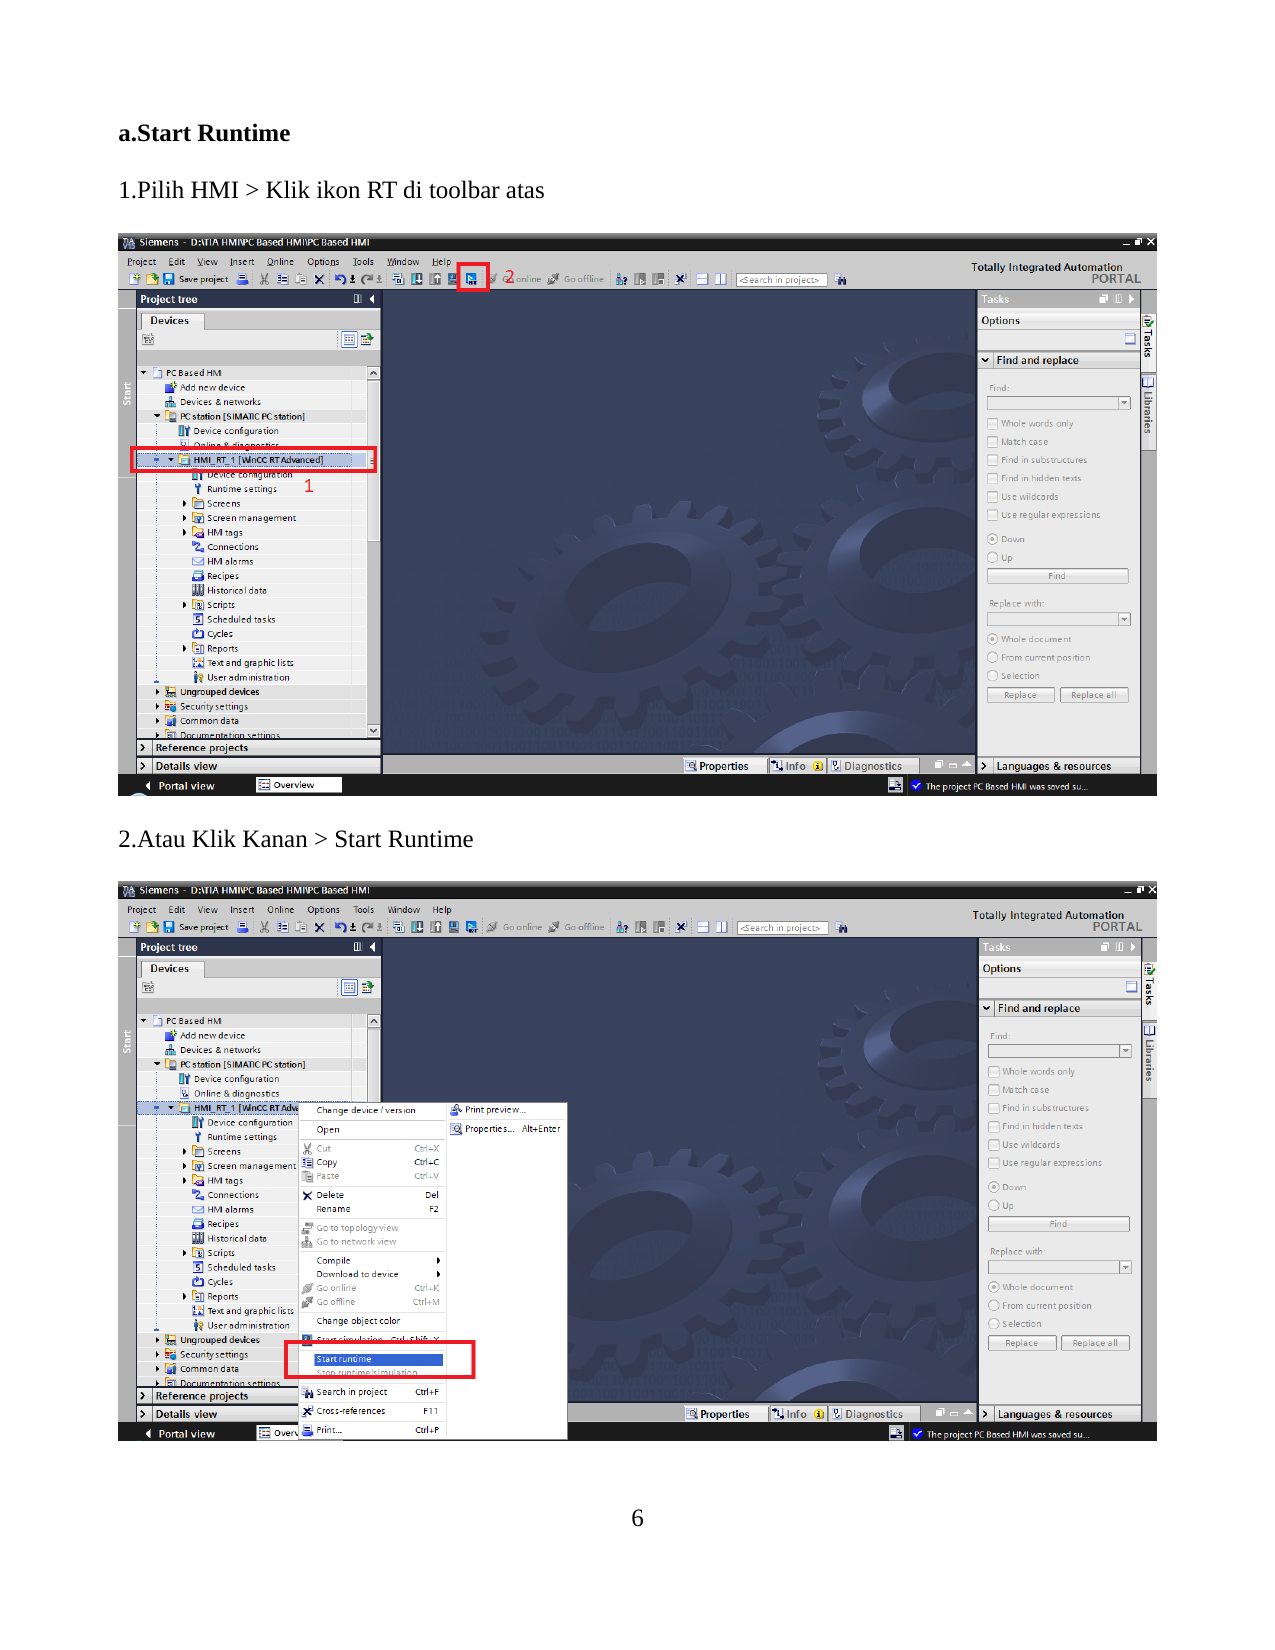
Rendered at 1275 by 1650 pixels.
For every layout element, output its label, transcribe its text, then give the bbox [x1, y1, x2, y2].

text 1.Pilih HMI > Klik ikon RT di toolbar atas [118, 176, 1157, 204]
text a.Start Runtime [118, 118, 1157, 147]
picture [118, 881, 1157, 1441]
text 2.Atau Klik Kanan > Start Runtime [118, 824, 1157, 853]
picture [118, 233, 1157, 796]
